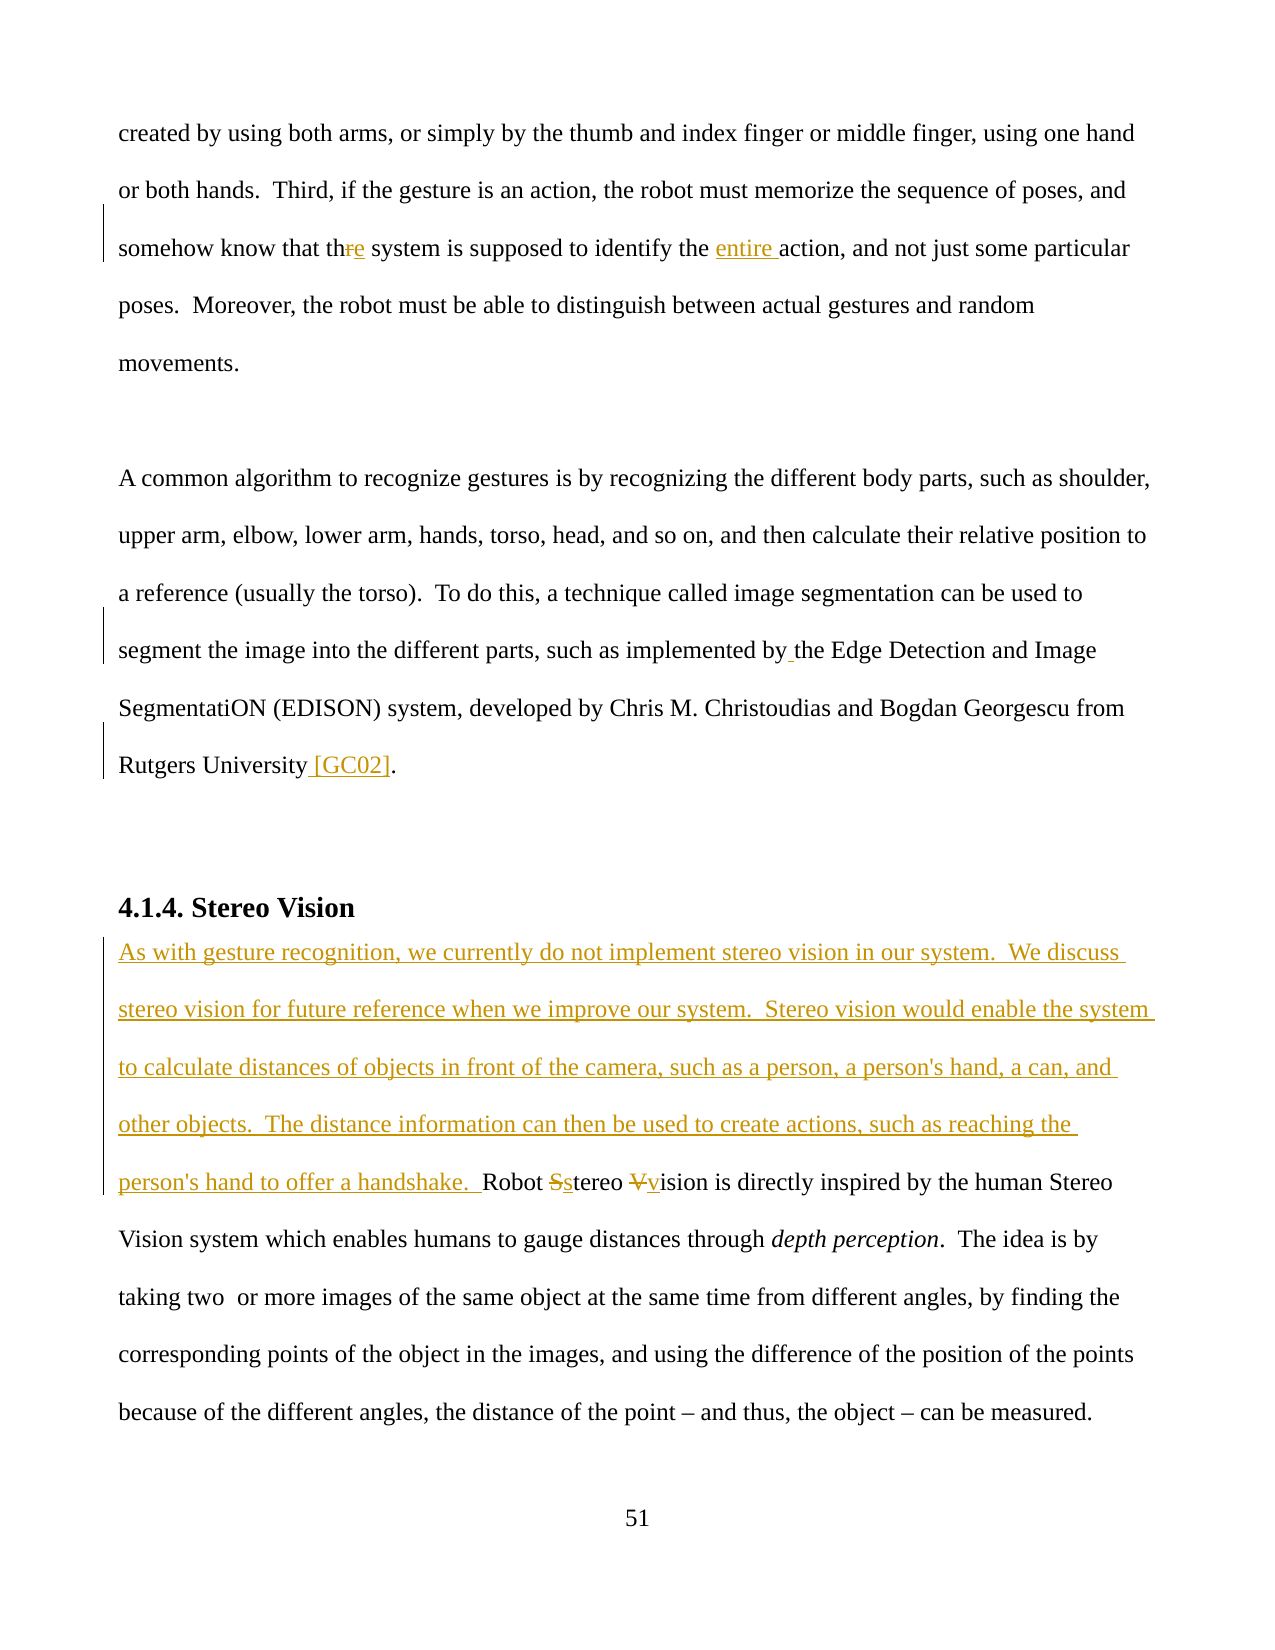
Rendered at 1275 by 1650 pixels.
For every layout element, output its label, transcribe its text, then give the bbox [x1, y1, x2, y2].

text As with gesture recognition, we currently do not implement stereo vision in our system. We discuss stereo vision for future reference when we improve our system. Stereo vision would enable the system to calculate distances of objects in front of the camera, such as a person, a person's hand, a can, and other objects. The distance information can then be used to create actions, such as reaching the person's hand to offer a handshake. Robot stereo vision is directly inspired by the human Stereo Vision system which enables humans to gauge distances through depth perception. The idea is by taking two or more images of the same object at the same time from different angles, by finding the corresponding points of the object in the images, and using the difference of the position of the points because of the different angles, the distance of the point – and thus, the object – can be measured. [118, 937, 1157, 1425]
text A common algorithm to recognize gestures is by recognizing the different body parts, such as shoulder, upper arm, elbow, lower arm, hands, torso, head, and so on, and then calculate their relative position to a reference (usually the torso). To do this, a technique called image segmentation can be used to segment the image into the different parts, such as implemented by the Edge Detection and Image SegmentatiON (EDISON) system, developed by Chris M. Christoudias and Bogdan Georgescu from Rutgers University [GC02]. [118, 463, 1157, 779]
text created by using both arms, or simply by the thumb and index finger or middle finger, using one hand or both hands. Third, if the gesture is an action, the robot must memorize the sequence of poses, and somehow know that the system is supposed to identify the entire action, and not just some particular poses. Moreover, the robot must be able to distinguish between actual gestures and random movements. [118, 118, 1157, 377]
subtitle 4.1.4. Stereo Vision [118, 891, 1157, 924]
